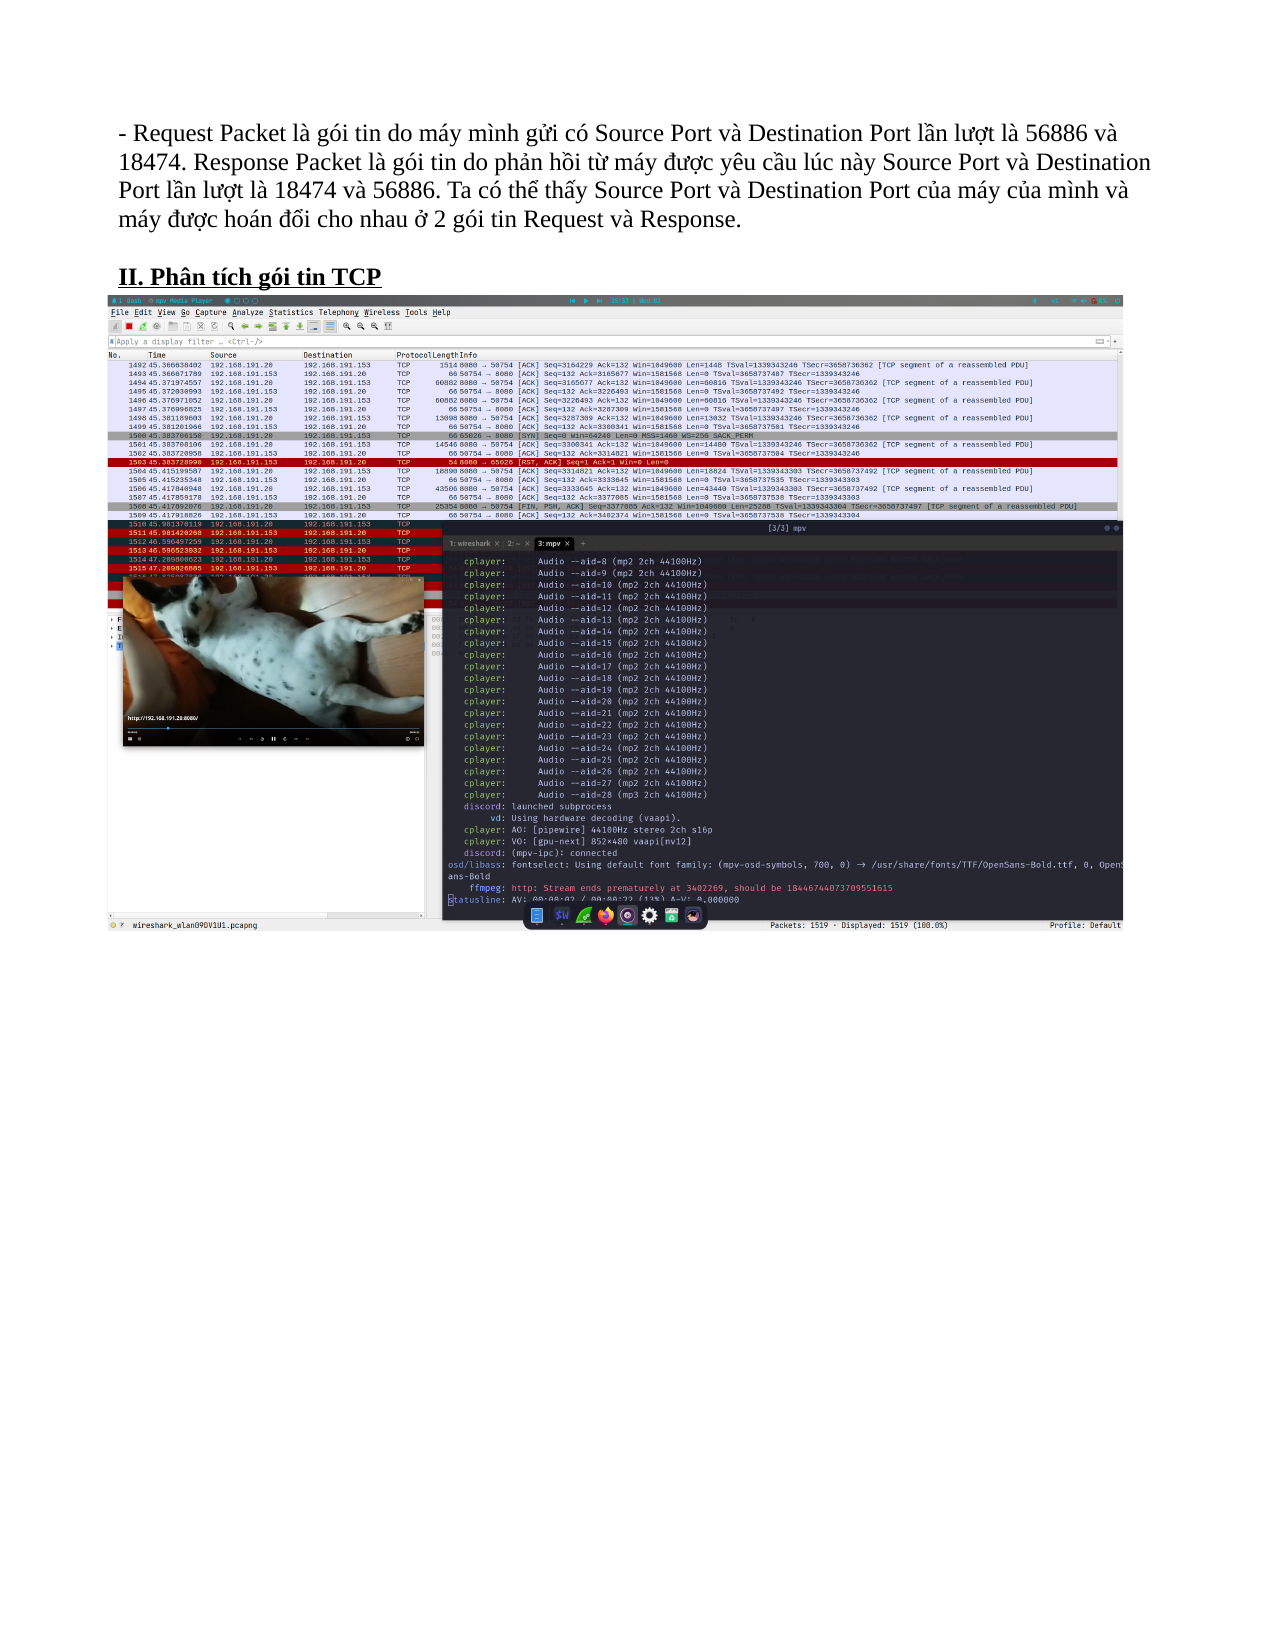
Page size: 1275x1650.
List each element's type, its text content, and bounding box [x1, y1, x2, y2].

list II. Phân tích gói tin TCP [118, 262, 1157, 291]
picture [107, 295, 1124, 931]
list - Request Packet là gói tin do máy mình gửi có Source Port và Destination Port lần lượt là 56886 và 18474. Response Packet là gói tin do phản hồi từ máy được yêu cầu lúc này Source Port và Destination Port lần lượt là 18474 và 56886. Ta có thể thấy Source Port và Destination Port của máy của mình và máy được hoán đổi cho nhau ở 2 gói tin Request và Response. [118, 118, 1157, 233]
